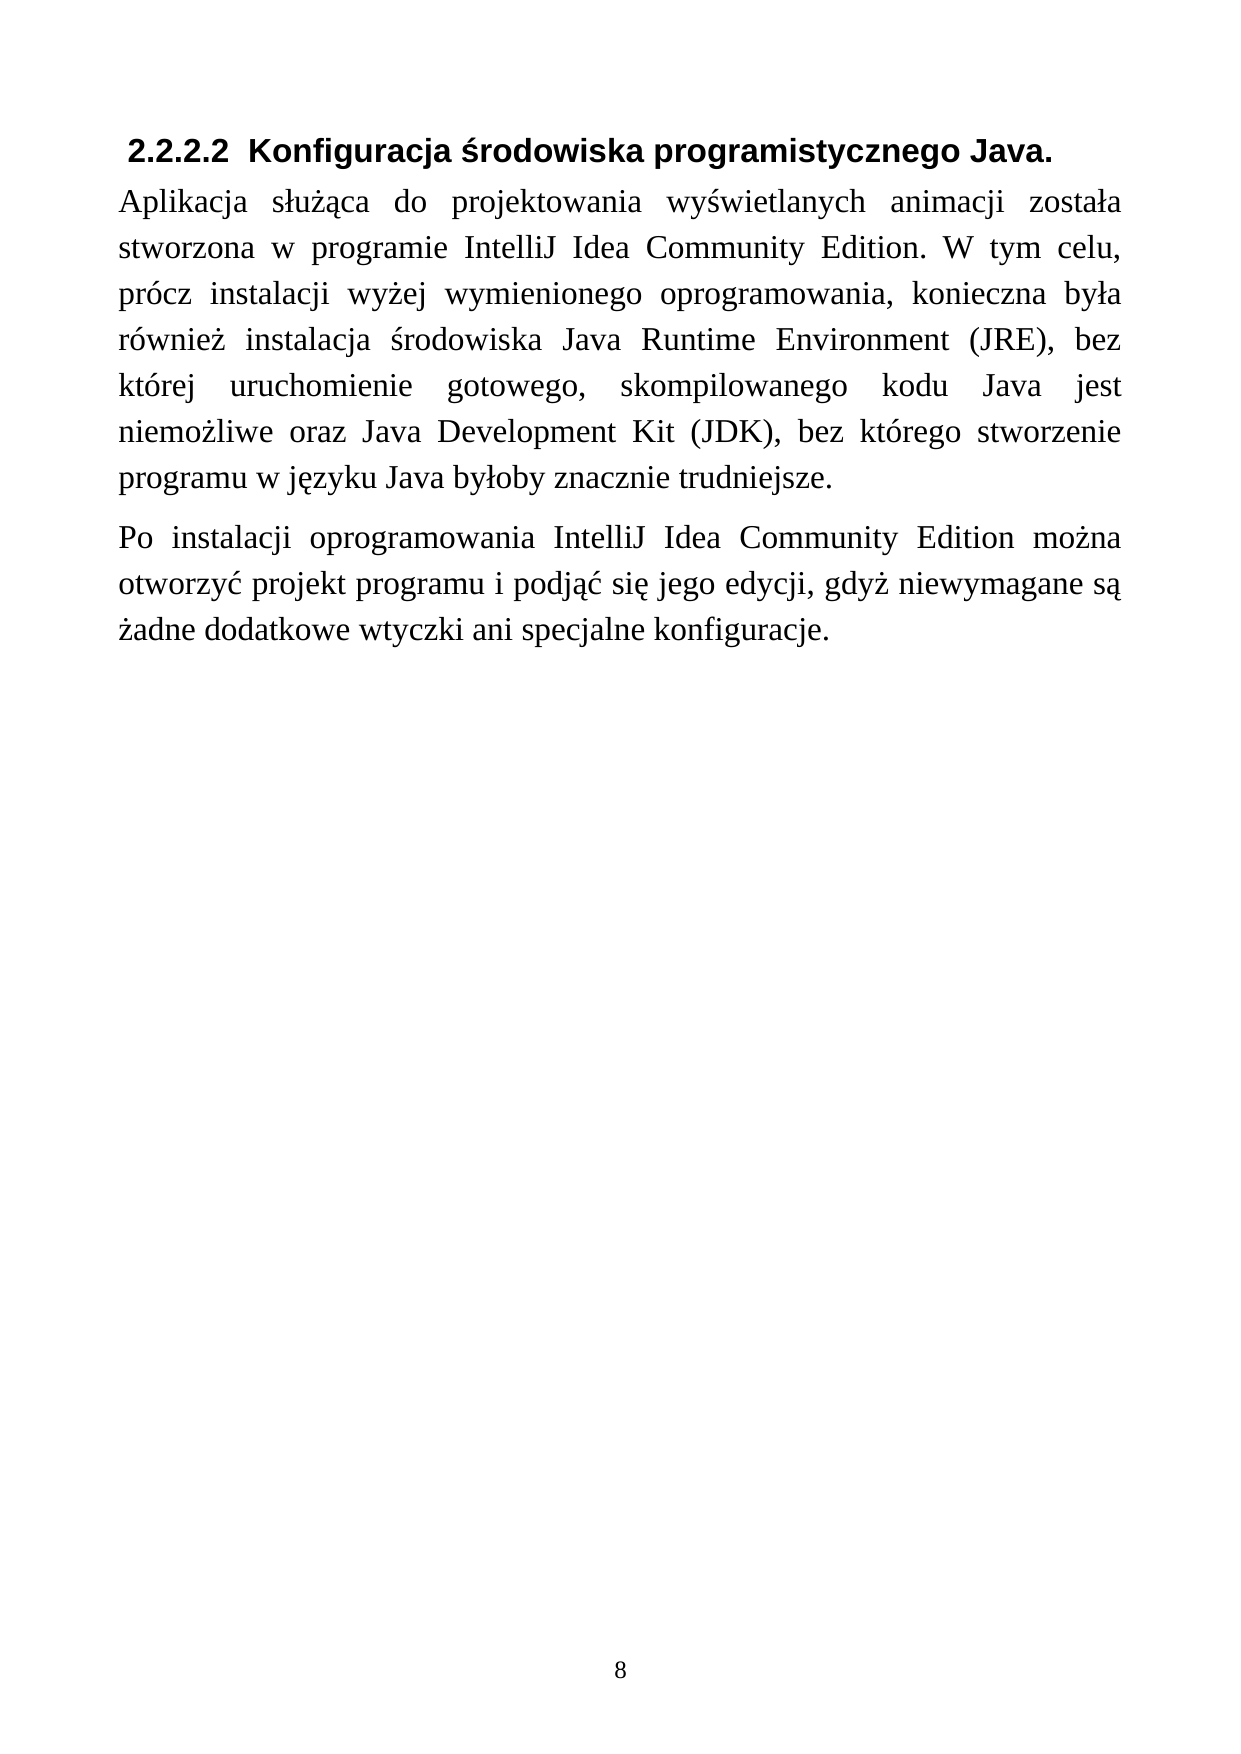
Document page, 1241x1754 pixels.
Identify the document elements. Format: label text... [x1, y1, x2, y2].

text Aplikacja służąca do projektowania wyświetlanych animacji została stworzona w programie IntelliJ Idea Community Edition. W tym celu, prócz instalacji wyżej wymienionego oprogramowania, konieczna była również instalacja środowiska Java Runtime Environment (JRE), bez której uruchomienie gotowego, skompilowanego kodu Java jest niemożliwe oraz Java Development Kit (JDK), bez którego stworzenie programu w języku Java byłoby znacznie trudniejsze. [118, 182, 1122, 496]
text Po instalacji oprogramowania IntelliJ Idea Community Edition można otworzyć projekt programu i podjąć się jego edycji, gdyż niewymagane są żadne dodatkowe wtyczki ani specjalne konfiguracje. [118, 518, 1122, 648]
subtitle Konfiguracja środowiska programistycznego Java. [118, 131, 1122, 169]
